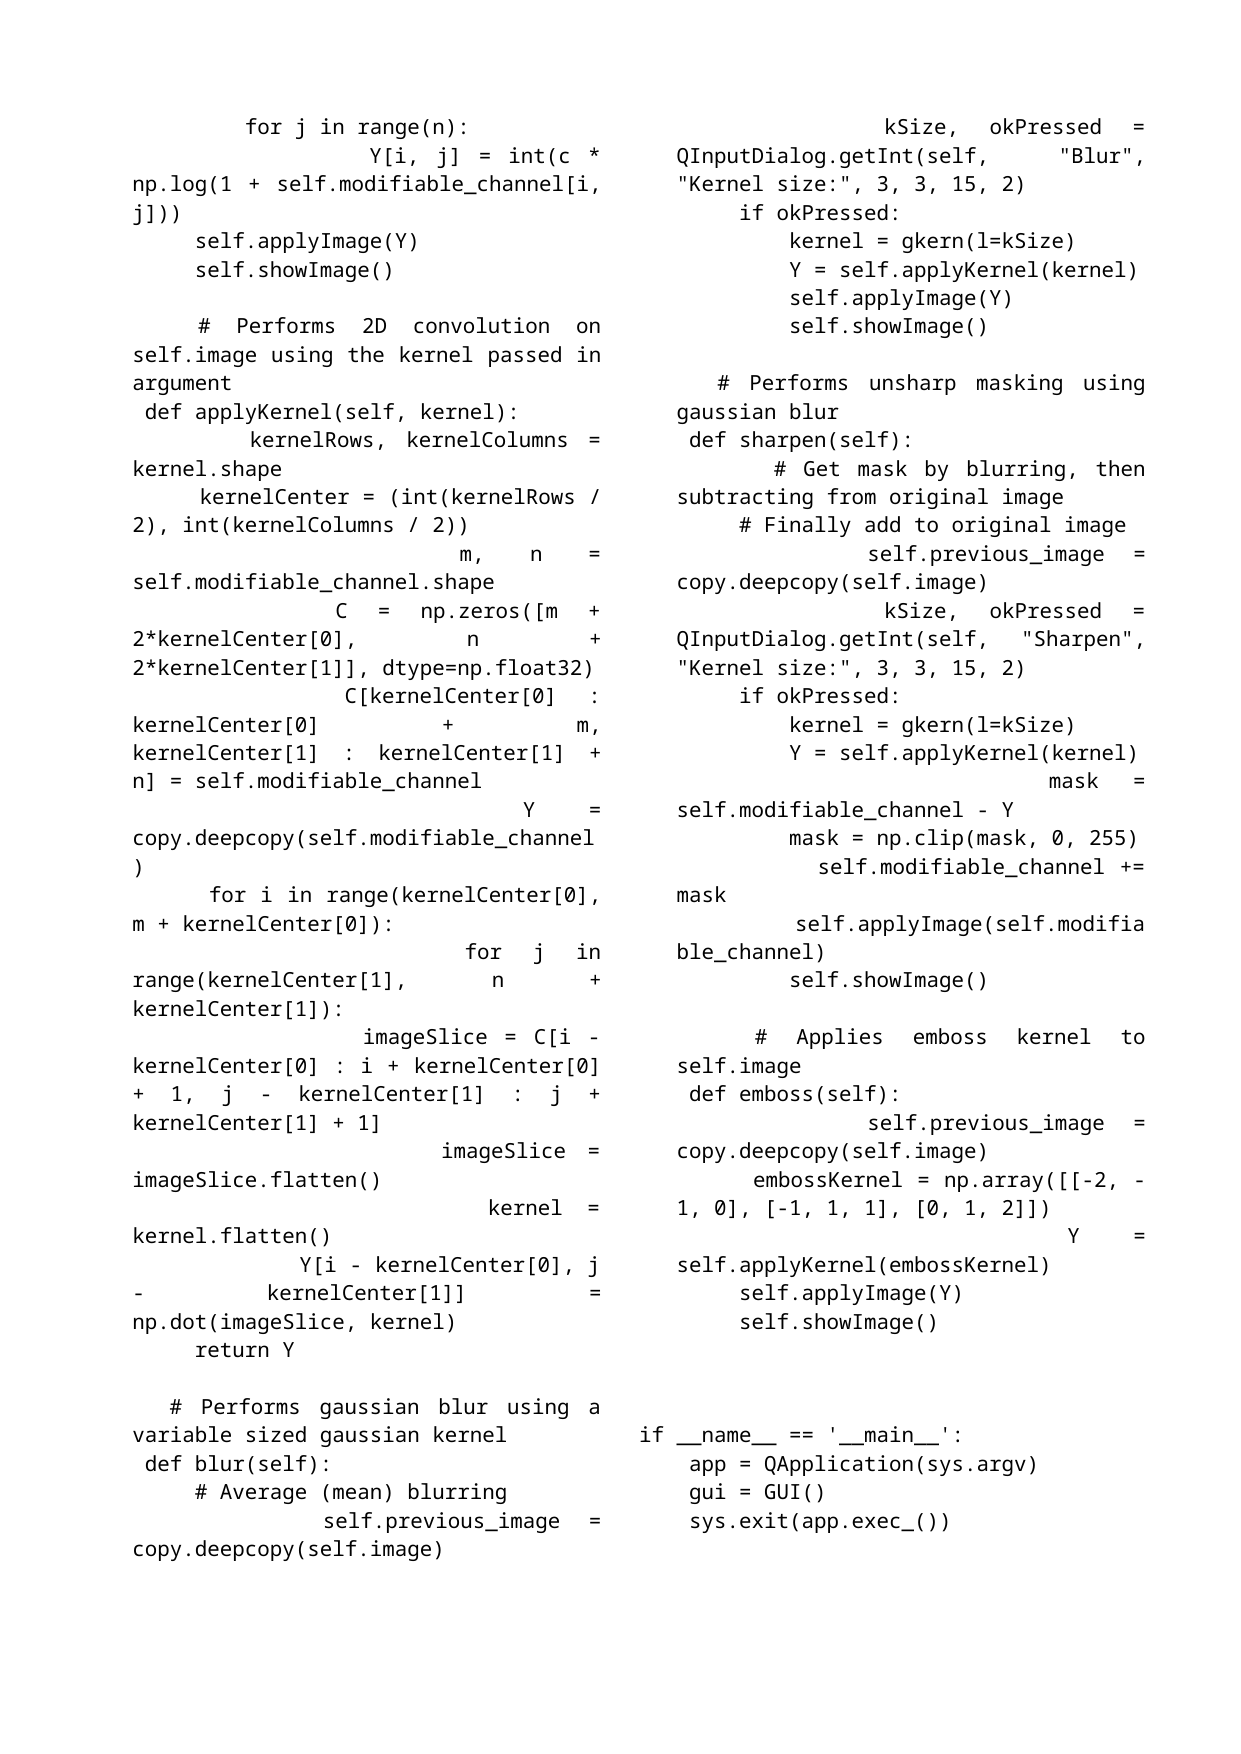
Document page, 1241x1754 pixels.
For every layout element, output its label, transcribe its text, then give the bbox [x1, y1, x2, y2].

text embossKernel = np.array([[-2, -1, 0], [-1, 1, 1], [0, 1, 2]]) [639, 1165, 1146, 1222]
text kernel = gkern(l=kSize) [639, 710, 1146, 738]
text kernel = kernel.flatten() [94, 1193, 601, 1250]
text Y = self.applyKernel(kernel) [639, 738, 1146, 767]
text kernelRows, kernelColumns = kernel.shape [94, 425, 601, 482]
text sys.exit(app.exec_()) [639, 1506, 1146, 1534]
text self.previous_image = copy.deepcopy(self.image) [639, 1108, 1146, 1165]
text def blur(self): [94, 1449, 601, 1477]
text self.previous_image = copy.deepcopy(self.image) [639, 539, 1146, 596]
text # Performs 2D convolution on self.image using the kernel passed in argument [94, 312, 601, 397]
text mask = self.modifiable_channel - Y [639, 767, 1146, 823]
text self.showImage() [639, 312, 1146, 340]
text self.showImage() [94, 255, 601, 283]
text # Finally add to original image [639, 511, 1146, 539]
text kSize, okPressed = QInputDialog.getInt(self, "Sharpen", "Kernel size:", 3, 3, 15, 2) [639, 596, 1146, 681]
text kernelCenter = (int(kernelRows / 2), int(kernelColumns / 2)) [94, 482, 601, 539]
text imageSlice = C[i - kernelCenter[0] : i + kernelCenter[0] + 1, j - kernelCenter[1] : j + kernelCenter[1] + 1] [94, 1022, 601, 1136]
text Y = self.applyKernel(kernel) [639, 255, 1146, 283]
text if __name__ == '__main__': [639, 1421, 1146, 1449]
text self.applyImage(Y) [639, 1278, 1146, 1307]
text m, n = self.modifiable_channel.shape [94, 539, 601, 596]
text for i in range(kernelCenter[0], m + kernelCenter[0]): [94, 880, 601, 937]
text def sharpen(self): [639, 425, 1146, 454]
text self.showImage() [639, 966, 1146, 994]
text return Y [94, 1335, 601, 1364]
text if okPressed: [639, 681, 1146, 710]
text C[kernelCenter[0] : kernelCenter[0] + m, kernelCenter[1] : kernelCenter[1] + n] = self.modifiable_channel [94, 681, 601, 795]
text C = np.zeros([m + 2*kernelCenter[0], n + 2*kernelCenter[1]], dtype=np.float32) [94, 596, 601, 681]
text self.applyImage(Y) [94, 226, 601, 255]
text self.applyImage(self.modifiable_channel) [639, 909, 1146, 966]
text def emboss(self): [639, 1079, 1146, 1108]
text app = QApplication(sys.argv) [639, 1449, 1146, 1477]
text for j in range(kernelCenter[1], n + kernelCenter[1]): [94, 937, 601, 1022]
text Y = copy.deepcopy(self.modifiable_channel) [94, 795, 601, 880]
text def applyKernel(self, kernel): [94, 397, 601, 425]
text if okPressed: [639, 198, 1146, 226]
text kernel = gkern(l=kSize) [639, 226, 1146, 255]
text self.previous_image = copy.deepcopy(self.image) [94, 1506, 601, 1563]
text self.showImage() [639, 1307, 1146, 1335]
text # Applies emboss kernel to self.image [639, 1022, 1146, 1079]
text # Average (mean) blurring [94, 1477, 601, 1506]
text self.applyImage(Y) [639, 283, 1146, 312]
text gui = GUI() [639, 1477, 1146, 1506]
text imageSlice = imageSlice.flatten() [94, 1136, 601, 1193]
text # Performs unsharp masking using gaussian blur [639, 368, 1146, 425]
text Y = self.applyKernel(embossKernel) [639, 1222, 1146, 1278]
text Y[i, j] = int(c * np.log(1 + self.modifiable_channel[i, j])) [94, 141, 601, 226]
text mask = np.clip(mask, 0, 255) [639, 823, 1146, 852]
text for j in range(n): [94, 112, 601, 141]
text self.modifiable_channel += mask [639, 852, 1146, 909]
text # Performs gaussian blur using a variable sized gaussian kernel [94, 1392, 601, 1449]
text kSize, okPressed = QInputDialog.getInt(self, "Blur", "Kernel size:", 3, 3, 15, 2) [639, 112, 1146, 198]
text # Get mask by blurring, then subtracting from original image [639, 454, 1146, 511]
text Y[i - kernelCenter[0], j - kernelCenter[1]] = np.dot(imageSlice, kernel) [94, 1250, 601, 1335]
